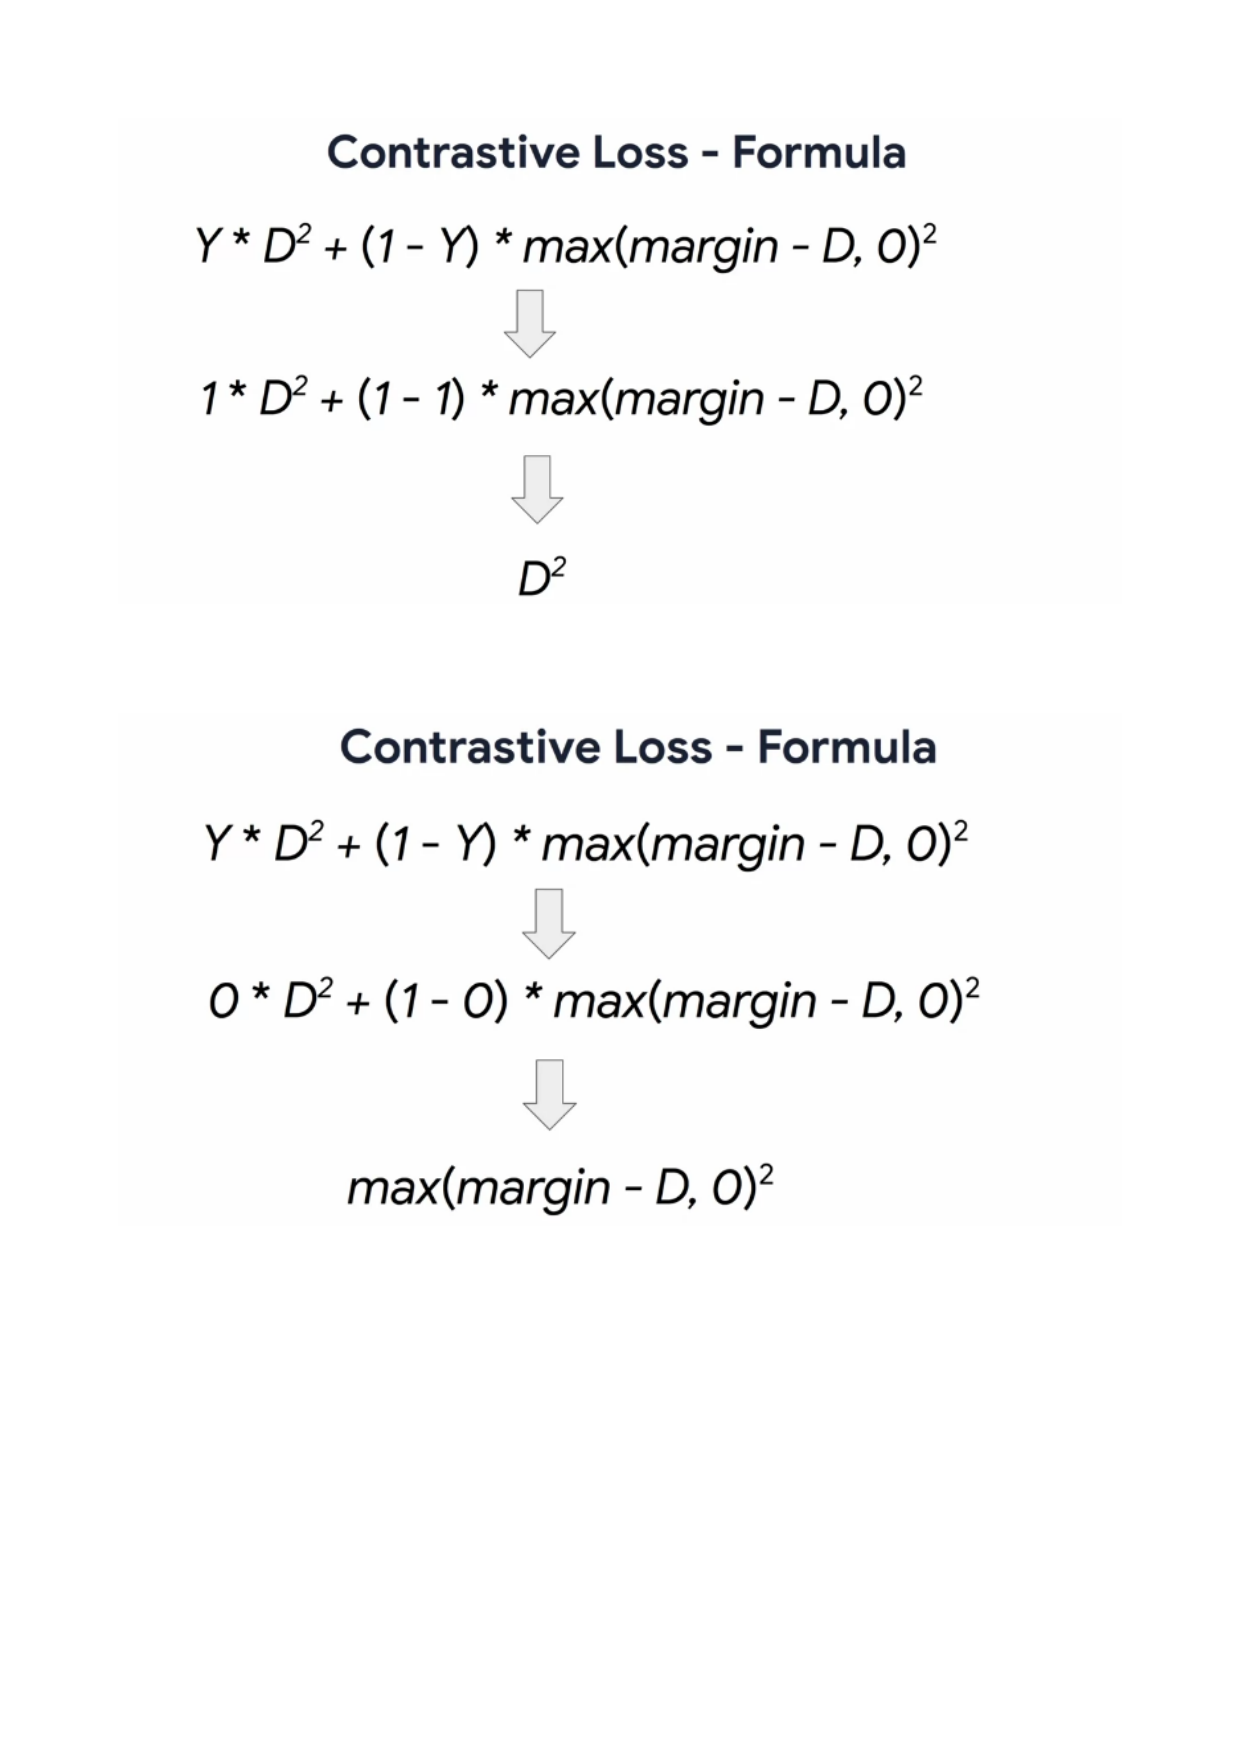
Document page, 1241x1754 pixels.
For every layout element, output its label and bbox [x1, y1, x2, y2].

picture [118, 118, 1123, 604]
picture [118, 713, 1123, 1226]
